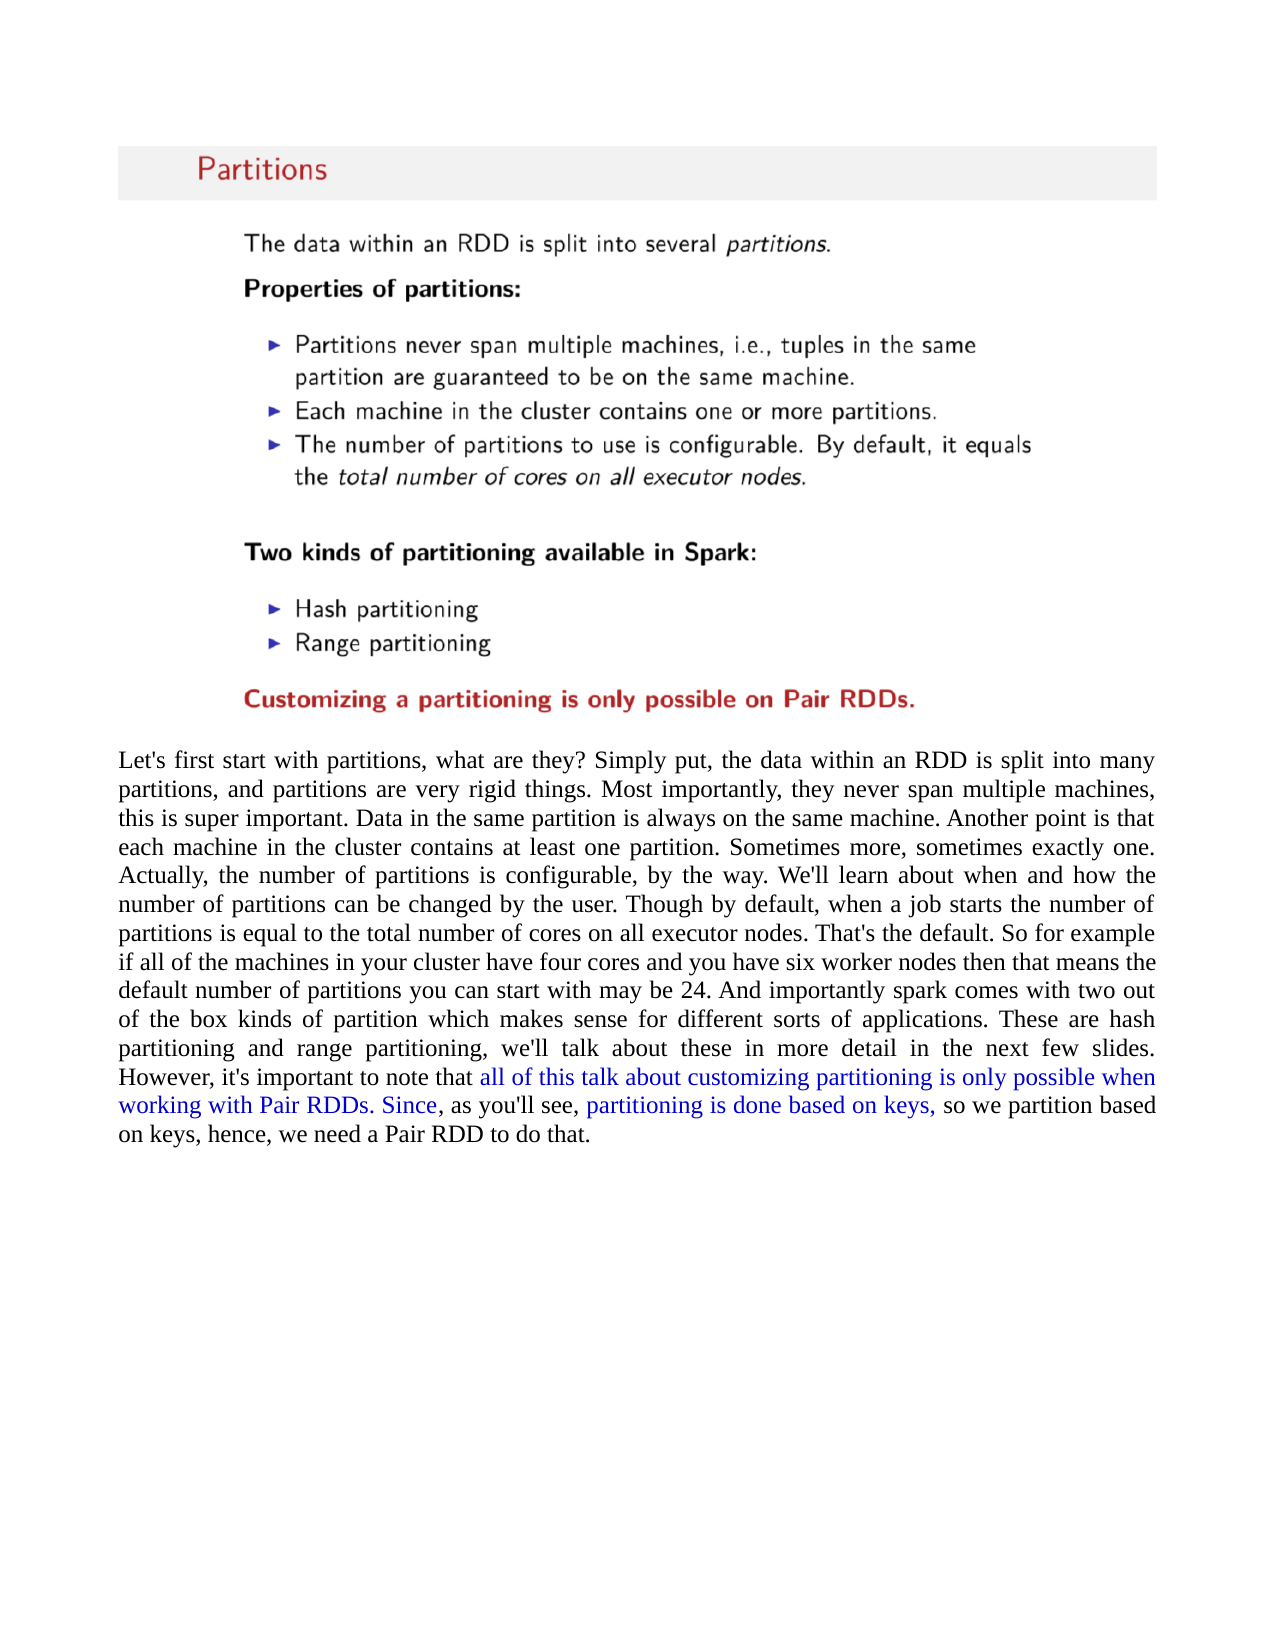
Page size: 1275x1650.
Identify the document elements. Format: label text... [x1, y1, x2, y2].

text Let's first start with partitions, what are they? Simply put, the data within an RDD is split into many partitions, and partitions are very rigid things. Most importantly, they never span multiple machines, this is super important. Data in the same partition is always on the same machine. Another point is that each machine in the cluster contains at least one partition. Sometimes more, sometimes exactly one. Actually, the number of partitions is configurable, by the way. We'll learn about when and how the number of partitions can be changed by the user. Though by default, when a job starts the number of partitions is equal to the total number of cores on all executor nodes. That's the default. So for example if all of the machines in your cluster have four cores and you have six worker nodes then that means the default number of partitions you can start with may be 24. And importantly spark comes with two out of the box kinds of partition which makes sense for different sorts of applications. These are hash partitioning and range partitioning, we'll talk about these in more detail in the next few slides. However, it's important to note that all of this talk about customizing partitioning is only possible when working with Pair RDDs. Since, as you'll see, partitioning is done based on keys, so we partition based on keys, hence, we need a Pair RDD to do that. [118, 746, 1157, 1148]
picture [118, 146, 1157, 717]
